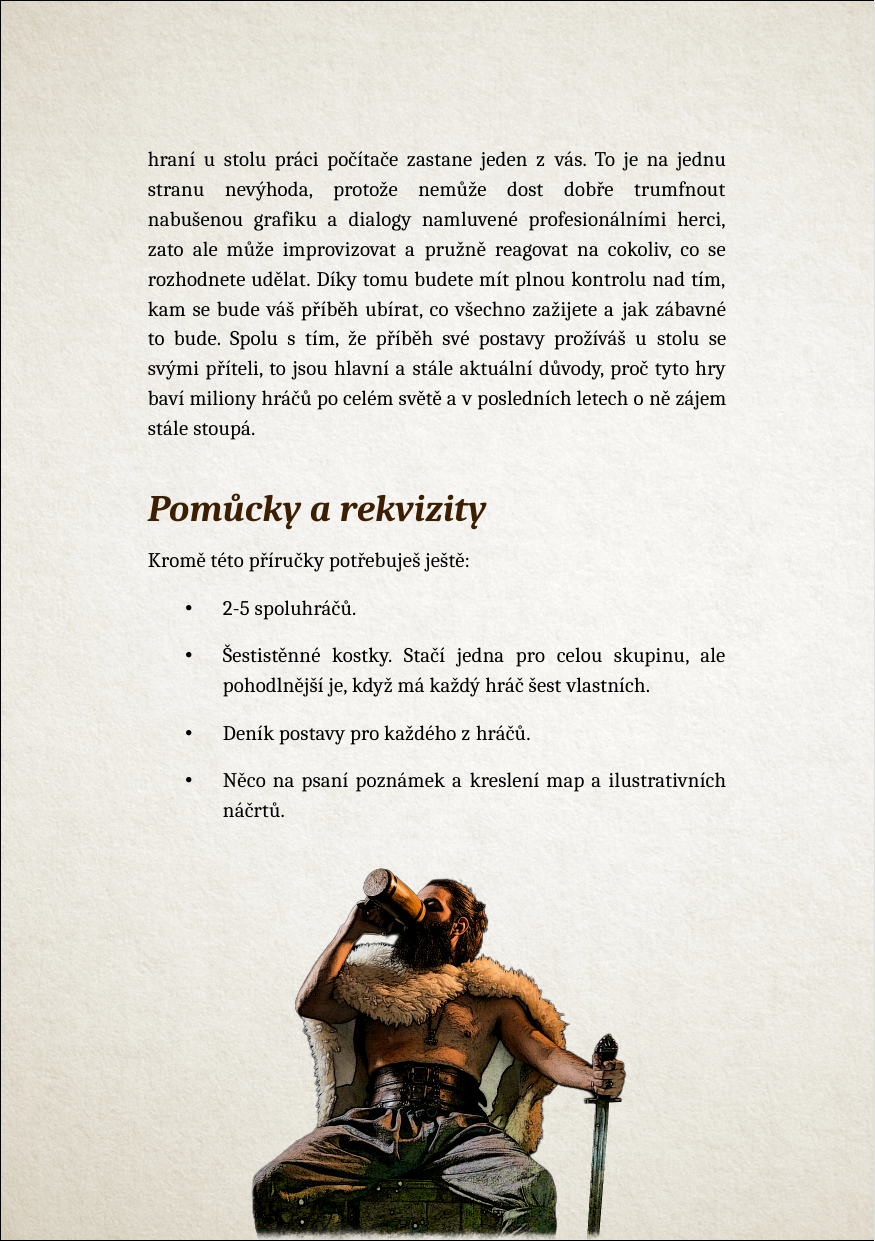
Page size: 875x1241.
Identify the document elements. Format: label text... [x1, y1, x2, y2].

subtitle Pomůcky a⁠ rekvizity [148, 488, 726, 531]
text hraní u⁠ stolu práci počítače zastane jeden z⁠ vás. To je na jednu stranu nevýhoda, protože nemůže dost dobře trumfnout nabušenou grafiku a⁠ dialogy namluvené profesionálními herci, zato ale může improvizovat a⁠ pružně reagovat na cokoliv, co se rozhodnete udělat. Díky tomu budete mít plnou kontrolu nad tím, kam se bude váš příběh ubírat, co všechno zažijete a⁠ jak zábavné to bude. Spolu s⁠ tím, že příběh své postavy prožíváš u⁠ stolu se svými příteli, to jsou hlavní a⁠ stále aktuální důvody, proč tyto hry baví miliony hráčů po celém světě a⁠ v⁠ posledních letech o⁠ ně zájem stále stoupá. [148, 148, 726, 441]
list Šestistěnné kostky. Stačí jedna pro celou skupinu, ale pohodlnější je, když má každý hráč šest vlastních. [185, 644, 726, 698]
text Kromě této příručky potřebuješ ještě: [148, 549, 726, 573]
list Deník postavy pro každého z⁠ hráčů. [185, 722, 726, 746]
list Něco na psaní poznámek a⁠ kreslení map a⁠ ilustrativních náčrtů. [185, 769, 726, 823]
picture [1, 1, 874, 1241]
list 2-5 spoluhráčů. [185, 596, 726, 620]
